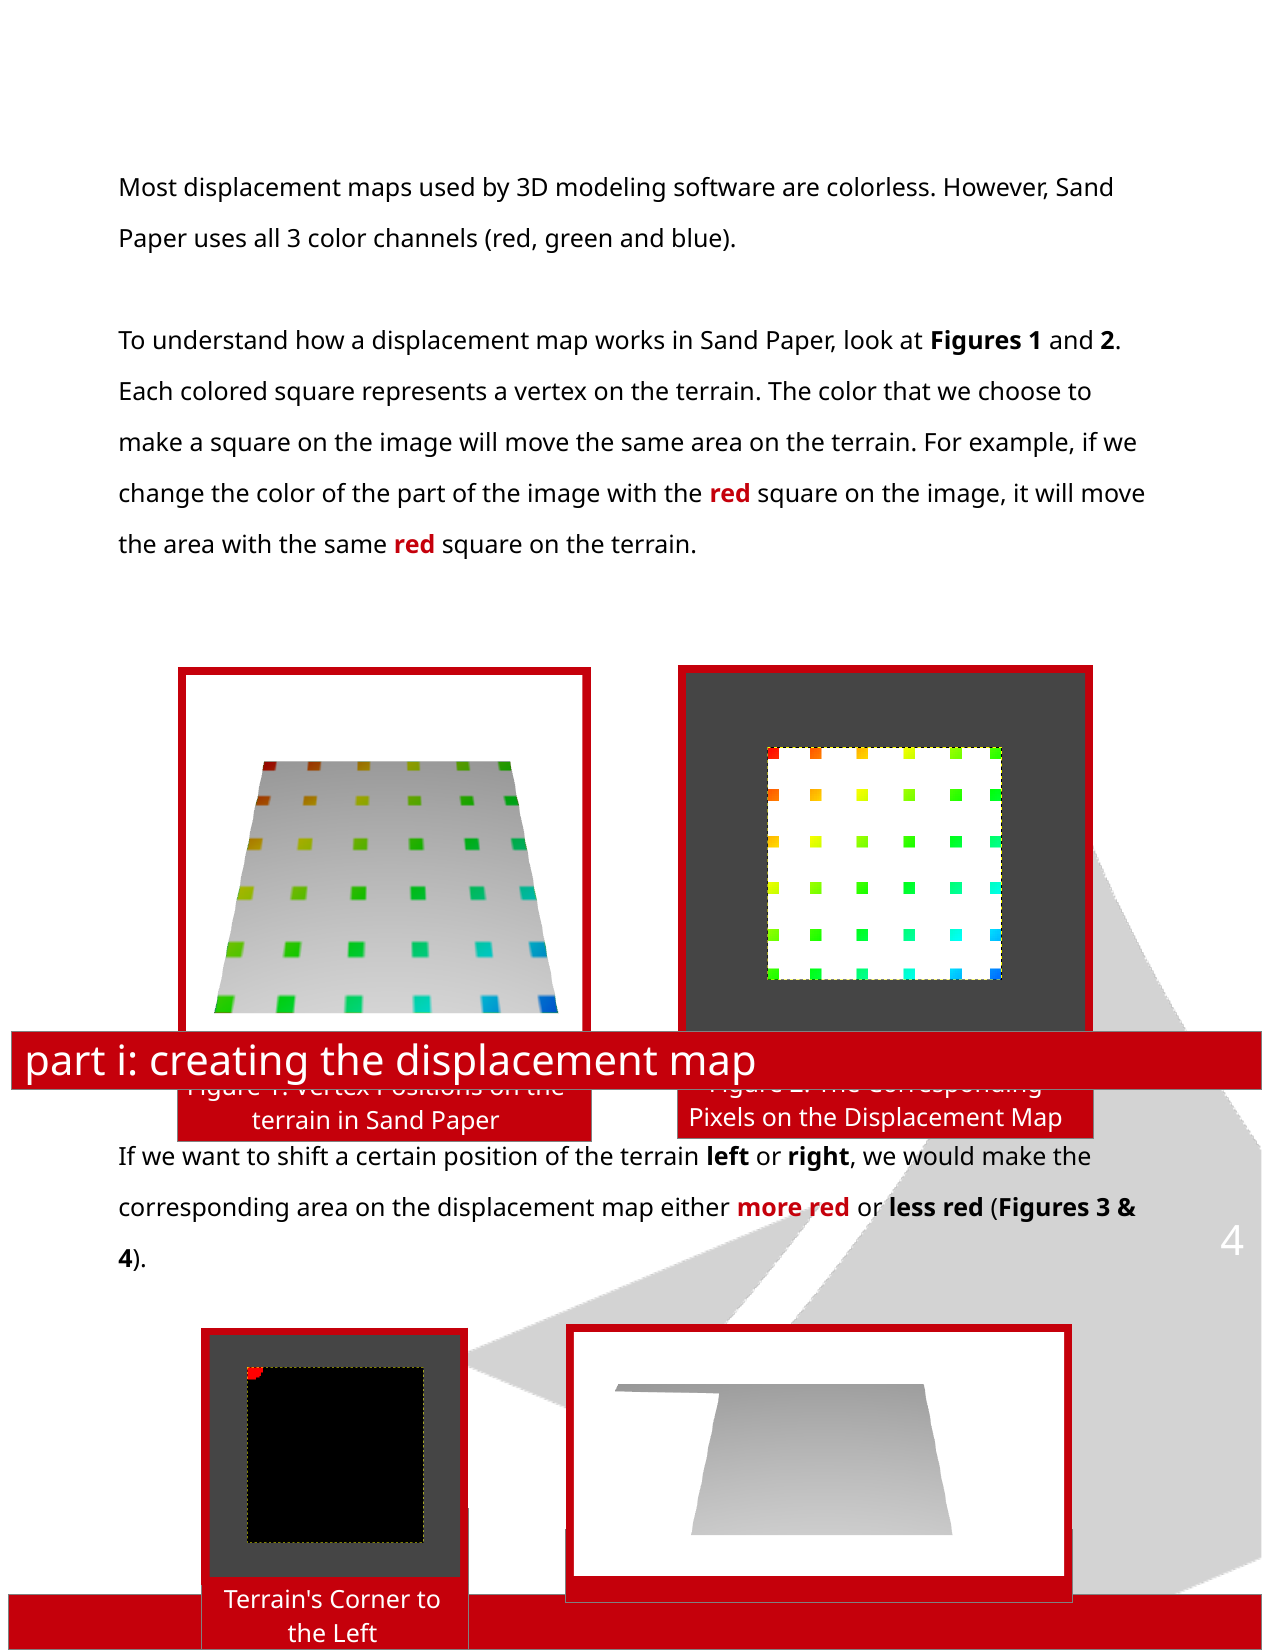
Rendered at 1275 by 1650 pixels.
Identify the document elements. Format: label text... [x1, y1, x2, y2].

picture [686, 673, 1086, 1031]
text Most displacement maps used by 3D modeling software are colorless. However, Sand Paper uses all 3 color channels (red, green and blue). [118, 169, 1157, 254]
text To understand how a displacement map works in Sand Paper, look at Figures 1 and 2. Each colored square represents a vertex on the terrain. The color that we choose to make a square on the image will move the same area on the terrain. For example, if we change the color of the part of the image with the red square on the image, it will move the area with the same red square on the terrain. [118, 322, 1157, 561]
text If we want to shift a certain position of the terrain left or right, we would make the corresponding area on the displacement map either more red or less red (Figures 3 & 4). [118, 1139, 428, 1275]
picture [186, 675, 583, 1031]
list now look similar to Figure 24. If it does not, feel free to undo and [428, 1090, 1262, 1594]
list now look similar to Figure 24. If it does not, feel free to undo and [1093, 817, 1262, 1031]
picture [573, 1332, 1065, 1576]
picture [209, 1335, 461, 1577]
list now look similar to Figure 24. If it does not, feel free to undo and [591, 817, 678, 1031]
